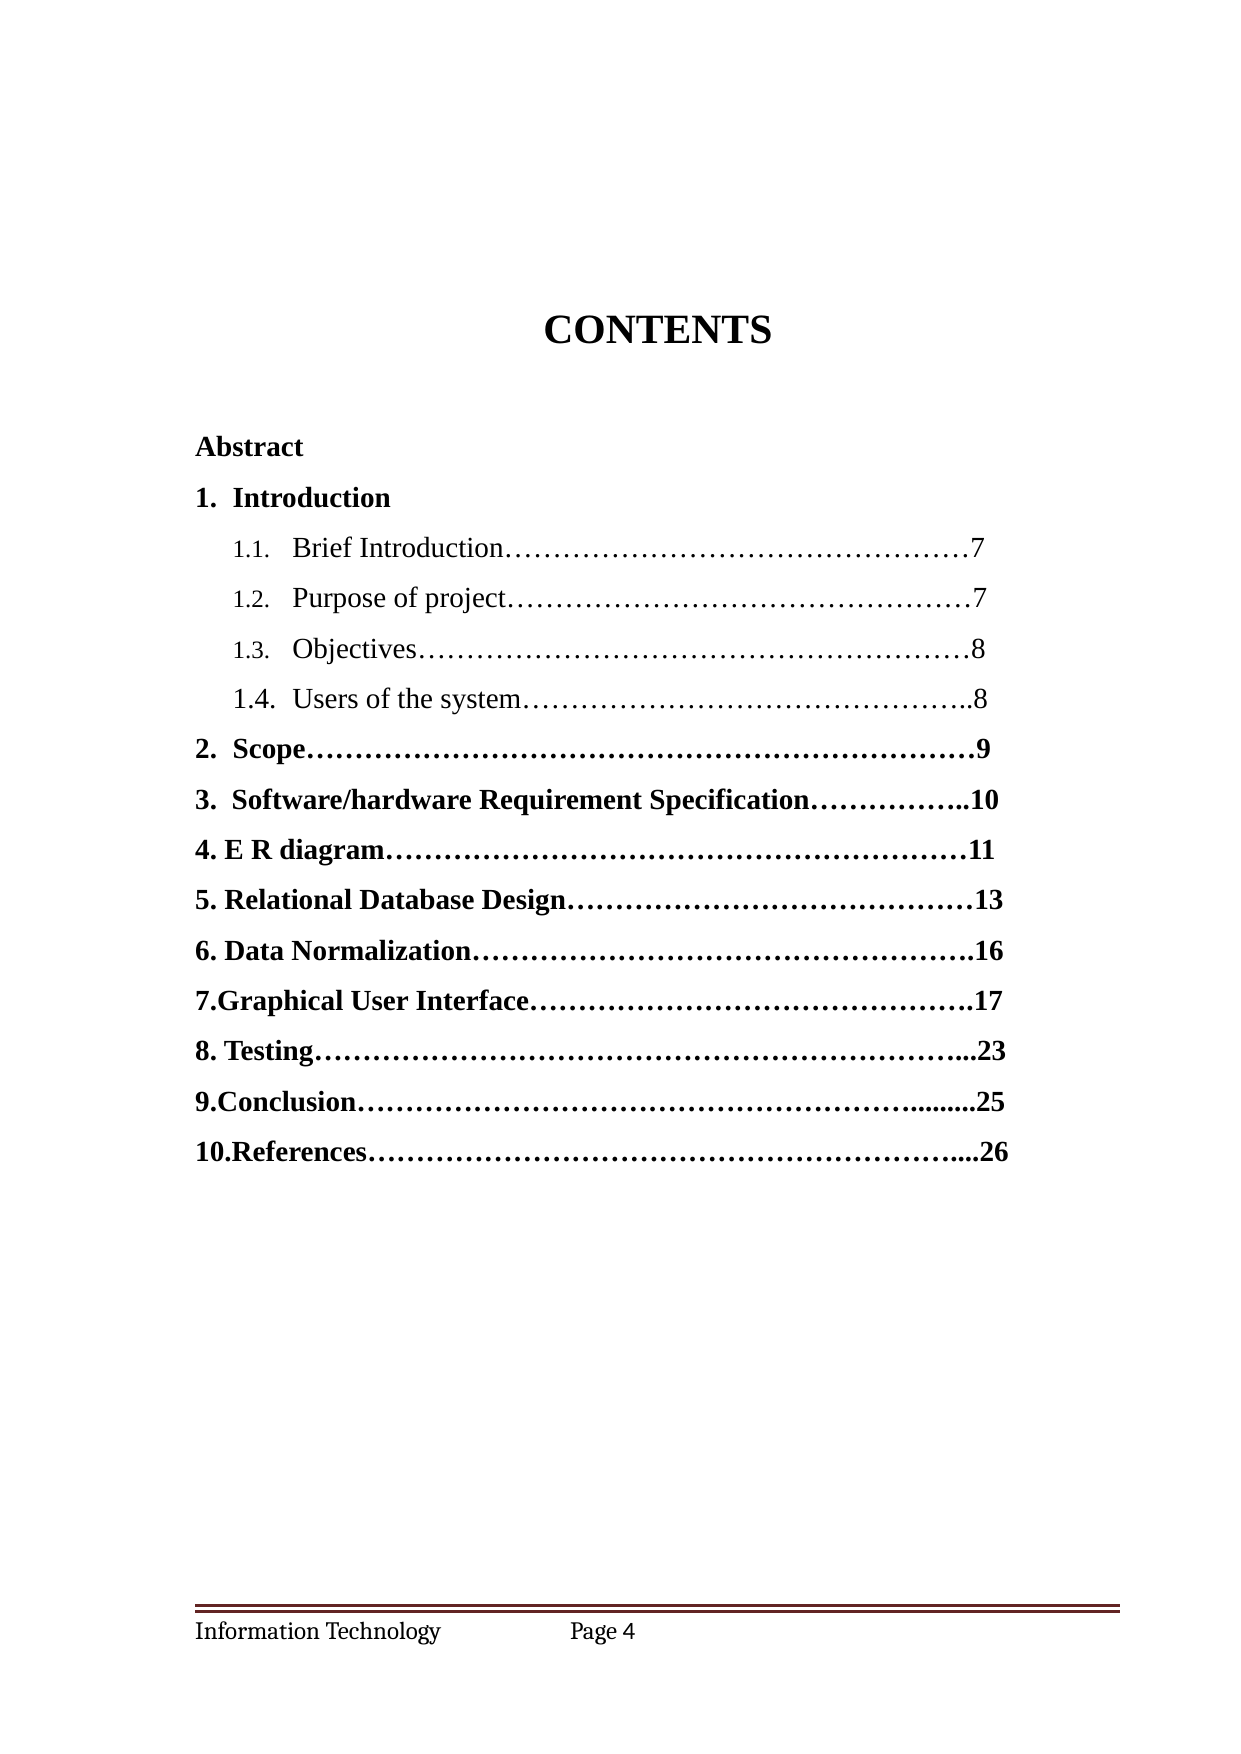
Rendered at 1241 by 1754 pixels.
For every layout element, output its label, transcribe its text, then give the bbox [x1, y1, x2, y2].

list Brief Introduction…………………………………………7 [232, 530, 1120, 564]
list Purpose of project…………………………………………7 [232, 581, 1120, 614]
list Introduction [195, 480, 1120, 513]
list Scope……………………………………………………………9 [195, 731, 1120, 765]
list 6. Data Normalization…………………………………………….16 [195, 933, 1120, 966]
list 8. Testing…………………………………………………………...23 [195, 1033, 1120, 1067]
list 7.Graphical User Interface……………………………………….17 [195, 983, 1120, 1017]
text Abstract [195, 429, 1120, 463]
text CONTENTS [195, 305, 1120, 353]
list Objectives…………………………………………………8 [232, 631, 1120, 664]
list 3. Software/hardware Requirement Specification……………..10 [195, 782, 1120, 815]
list 9.Conclusion………………………………………………….........25 [195, 1084, 1120, 1117]
list 10.References……………………………………………………....26 [195, 1134, 1120, 1167]
list 5. Relational Database Design……………………………………13 [195, 882, 1120, 916]
list Users of the system………………………………………..8 [232, 681, 1120, 715]
list 4. E R diagram……………………………………………………11 [195, 832, 1120, 866]
